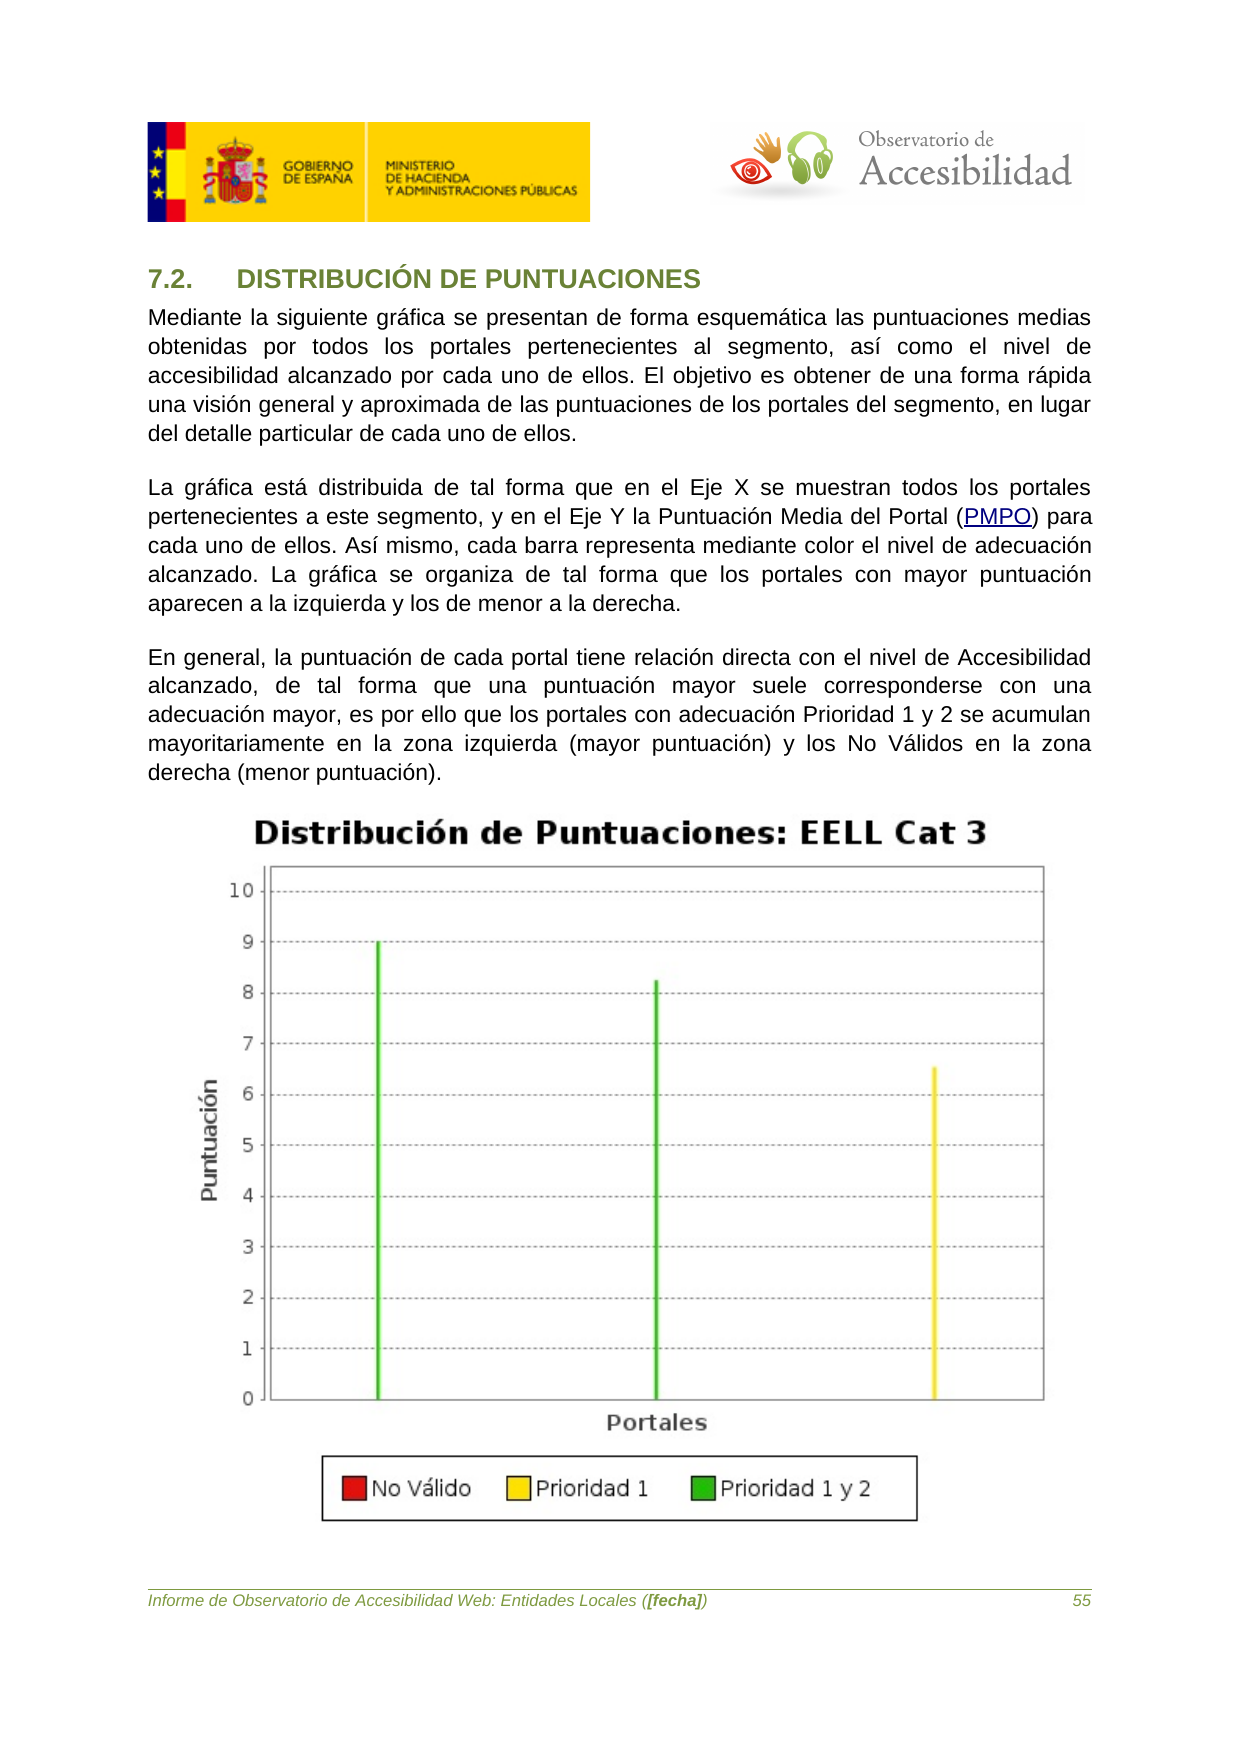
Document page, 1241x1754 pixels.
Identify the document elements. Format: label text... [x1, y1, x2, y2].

list Distribución de puntuaciones [148, 263, 1092, 294]
text La gráfica está distribuida de tal forma que en el Eje X se muestran todos los portales pertenecientes a este segmento, y en el Eje Y la Puntuación Media del Portal (PMPO) para cada uno de ellos. Así mismo, cada barra representa mediante color el nivel de adecuación alcanzado. La gráfica se organiza de tal forma que los portales con mayor puntuación aparecen a la izquierda y los de menor a la derecha. [148, 474, 1092, 616]
text En general, la puntuación de cada portal tiene relación directa con el nivel de Accesibilidad alcanzado, de tal forma que una puntuación mayor suele corresponderse con una adecuación mayor, es por ello que los portales con adecuación Prioridad 1 y 2 se acumulan mayoritariamente en la zona izquierda (mayor puntuación) y los No Válidos en la zona derecha (menor puntuación). [148, 643, 1092, 786]
picture [710, 122, 1086, 205]
text Mediante la siguiente gráfica se presentan de forma esquemática las puntuaciones medias obtenidas por todos los portales pertenecientes al segmento, así como el nivel de accesibilidad alcanzado por cada uno de ellos. El objetivo es obtener de una forma rápida una visión general y aproximada de las puntuaciones de los portales del segmento, en lugar del detalle particular de cada uno de ellos. [148, 304, 1092, 446]
picture [147, 122, 591, 222]
picture [178, 813, 1062, 1523]
